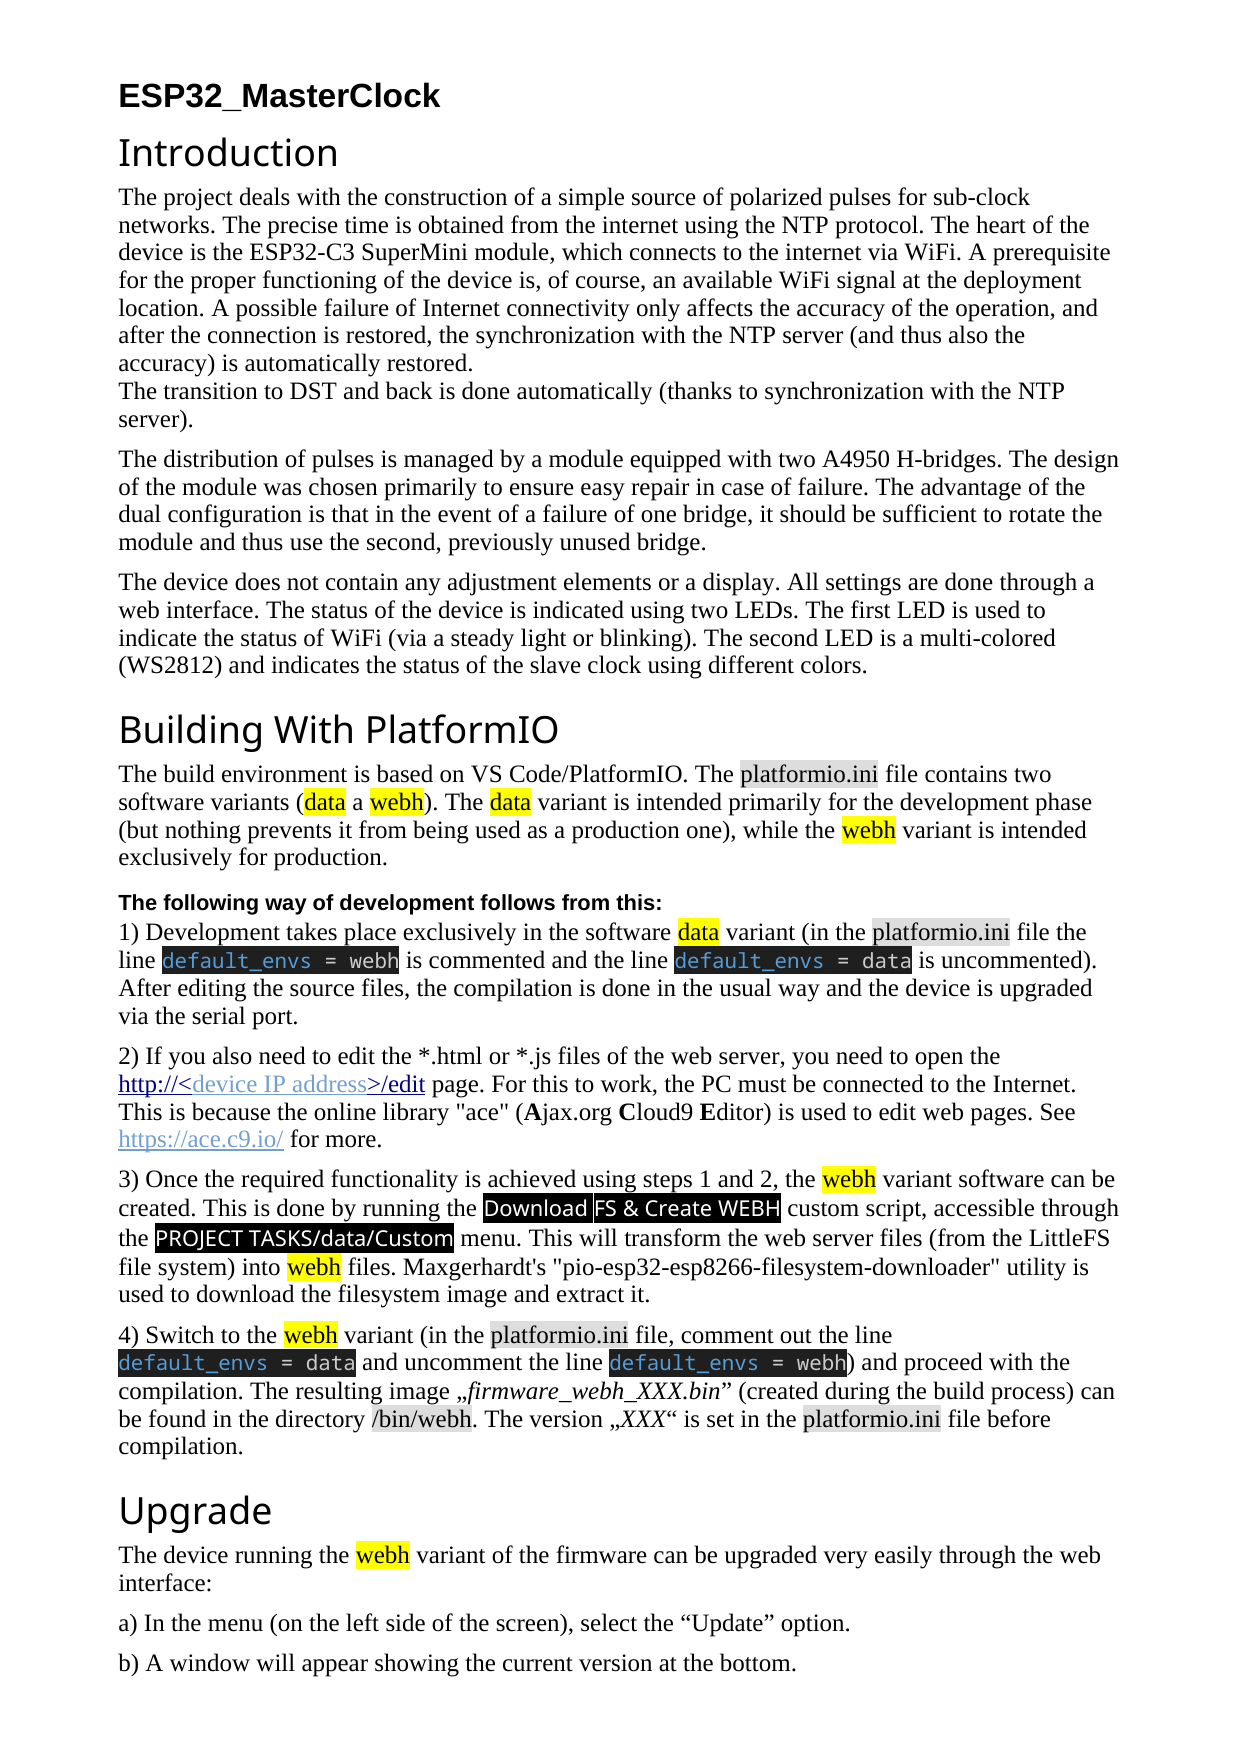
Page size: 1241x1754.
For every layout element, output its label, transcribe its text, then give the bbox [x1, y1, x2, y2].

text 4) Switch to the webh variant (in the platformio.ini file, comment out the line default_envs = data and uncomment the line default_envs = webh) and proceed with the compilation. The resulting image „firmware_webh_XXX.bin” (created during the build process) can be found in the directory /bin/webh. The version „XXX“ is set in the platformio.ini file before compilation. [118, 1321, 1122, 1460]
text 3) Once the required functionality is achieved using steps 1 and 2, the webh variant software can be created. This is done by running the Download FS & Create WEBH custom script, accessible through the PROJECT TASKS/data/Custom menu. This will transform the web server files (from the LittleFS file system) into webh files. Maxgerhardt's "pio-esp32-esp8266-filesystem-downloader" utility is used to download the filesystem image and extract it. [118, 1166, 1122, 1308]
subtitle Building With PlatformIO [118, 703, 1122, 754]
text 1) Development takes place exclusively in the software data variant (in the platformio.ini file the line default_envs = webh is commented and the line default_envs = data is uncommented). After editing the source files, the compilation is done in the usual way and the device is upgraded via the serial port. [118, 918, 1122, 1030]
subtitle ESP32_MasterClock [118, 77, 1122, 114]
text 2) If you also need to edit the *.html or *.js files of the web server, you need to open the http://<device IP address>/edit page. For this to work, the PC must be connected to the Internet. This is because the online library "ace" (Ajax.org Cloud9 Editor) is used to edit web pages. See https://ace.c9.io/ for more. [118, 1042, 1122, 1153]
text The device does not contain any adjustment elements or a display. All settings are done through a web interface. The status of the device is indicated using two LEDs. The first LED is used to indicate the status of WiFi (via a steady light or blinking). The second LED is a multi-colored (WS2812) and indicates the status of the slave clock using different colors. [118, 568, 1122, 679]
subtitle Upgrade [118, 1484, 1122, 1535]
text The build environment is based on VS Code/PlatformIO. The platformio.ini file contains two software variants (data a webh). The data variant is intended primarily for the development phase (but nothing prevents it from being used as a production one), while the webh variant is intended exclusively for production. [118, 760, 1122, 871]
subtitle The following way of development follows from this: [118, 890, 1122, 915]
text The project deals with the construction of a simple source of polarized pulses for sub-clock networks. The precise time is obtained from the internet using the NTP protocol. The heart of the device is the ESP32-C3 SuperMini module, which connects to the internet via WiFi. A prerequisite for the proper functioning of the device is, of course, an available WiFi signal at the deployment location. A possible failure of Internet connectivity only affects the accuracy of the operation, and after the connection is restored, the synchronization with the NTP server (and thus also the accuracy) is automatically restored. The transition to DST and back is done automatically (thanks to synchronization with the NTP server). [118, 183, 1122, 432]
text The device running the webh variant of the firmware can be upgraded very easily through the web interface: [118, 1541, 1122, 1597]
text The distribution of pulses is managed by a module equipped with two A4950 H-bridges. The design of the module was chosen primarily to ensure easy repair in case of failure. The advantage of the dual configuration is that in the event of a failure of one bridge, it should be sufficient to rotate the module and thus use the second, previously unused bridge. [118, 445, 1122, 556]
text b) A window will appear showing the current version at the bottom. [118, 1649, 1122, 1677]
text a) In the menu (on the left side of the screen), select the “Update” option. [118, 1609, 1122, 1637]
subtitle Introduction [118, 126, 1122, 177]
